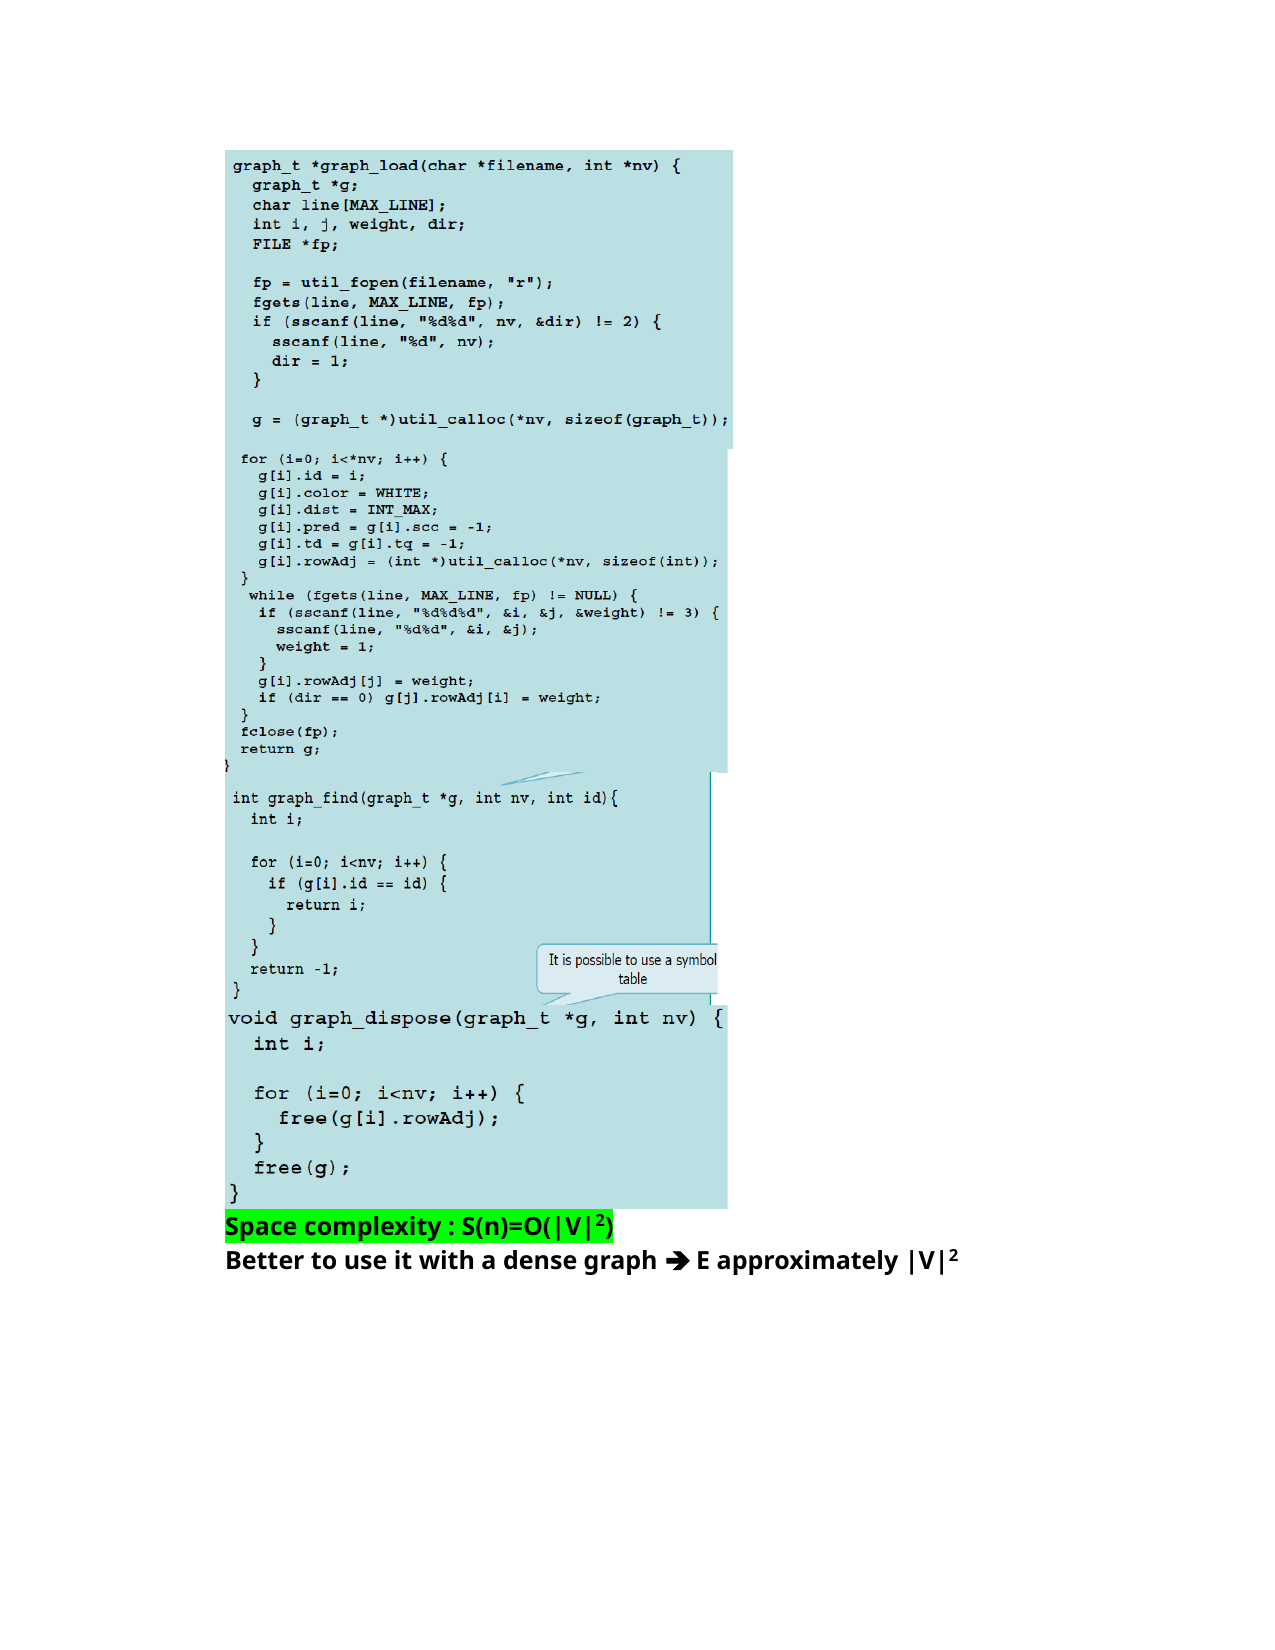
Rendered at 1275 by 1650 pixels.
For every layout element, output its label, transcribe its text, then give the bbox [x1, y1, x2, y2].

subtitle Space complexity : S(n)=O(|V|2) [225, 1209, 1125, 1243]
subtitle Better to use it with a dense graph  E approximately |V|2 [225, 1243, 1125, 1277]
